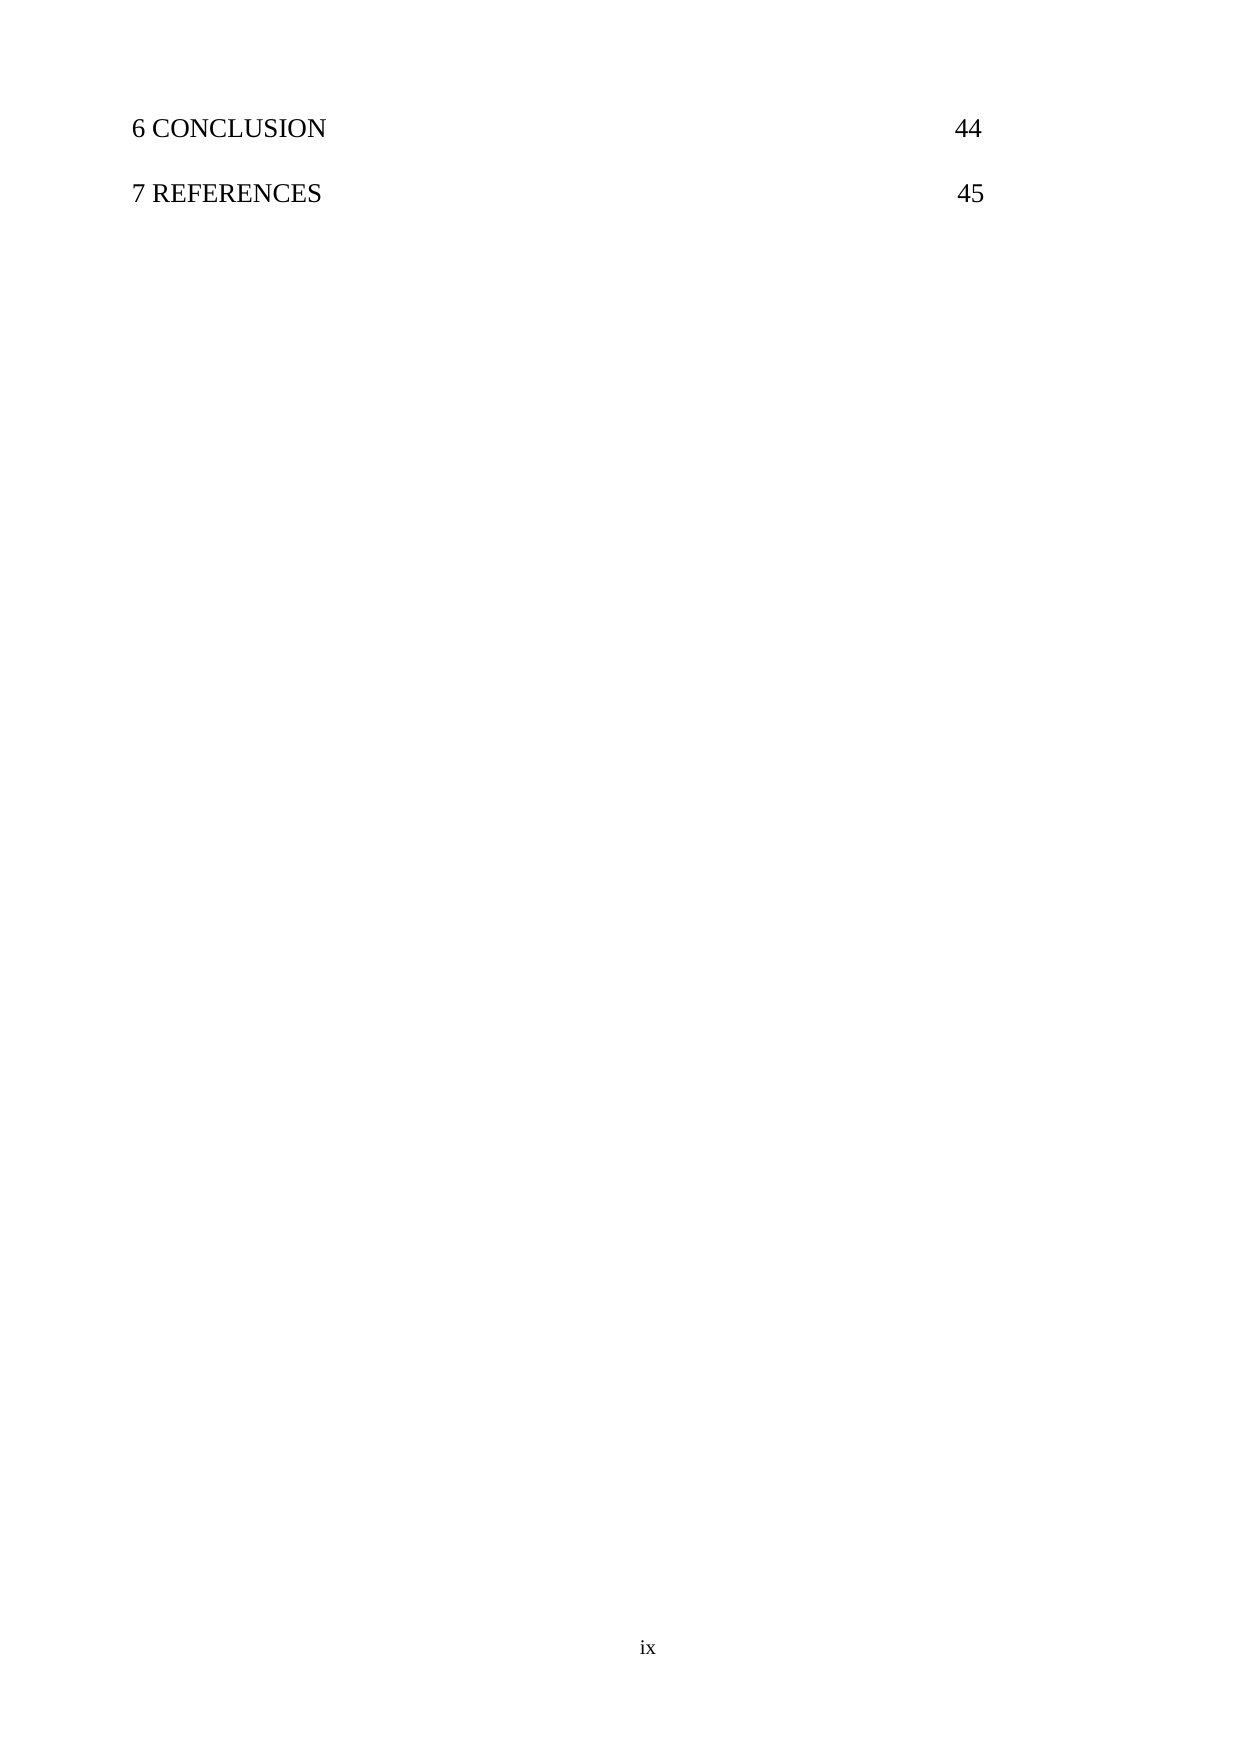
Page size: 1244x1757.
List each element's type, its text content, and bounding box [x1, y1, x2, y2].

list 6 CONCLUSION 44 [98, 112, 1183, 144]
list 7 REFERENCES 45 [98, 177, 1183, 208]
